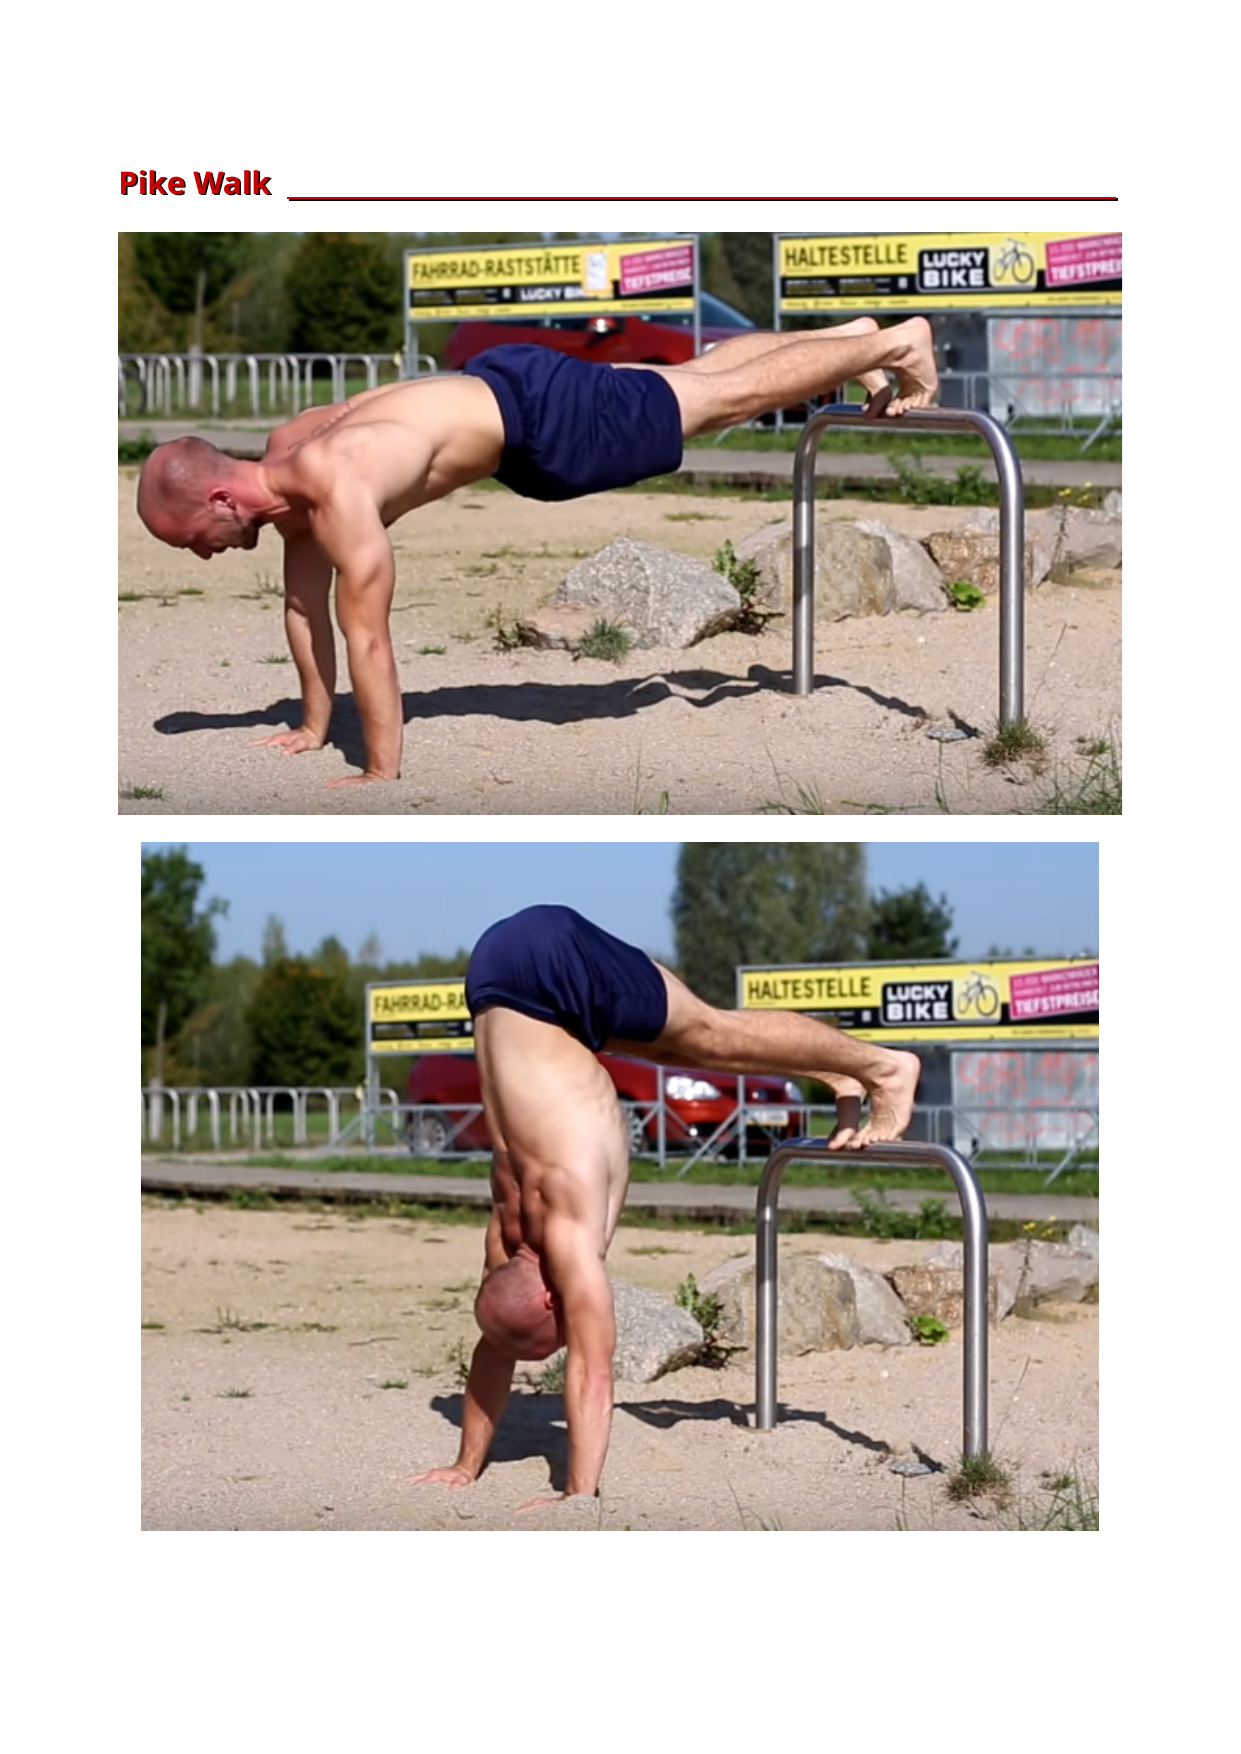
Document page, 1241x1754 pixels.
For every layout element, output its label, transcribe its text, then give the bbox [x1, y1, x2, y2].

picture [141, 842, 1099, 1531]
text Pike Walk [118, 161, 1122, 203]
picture [118, 232, 1123, 815]
